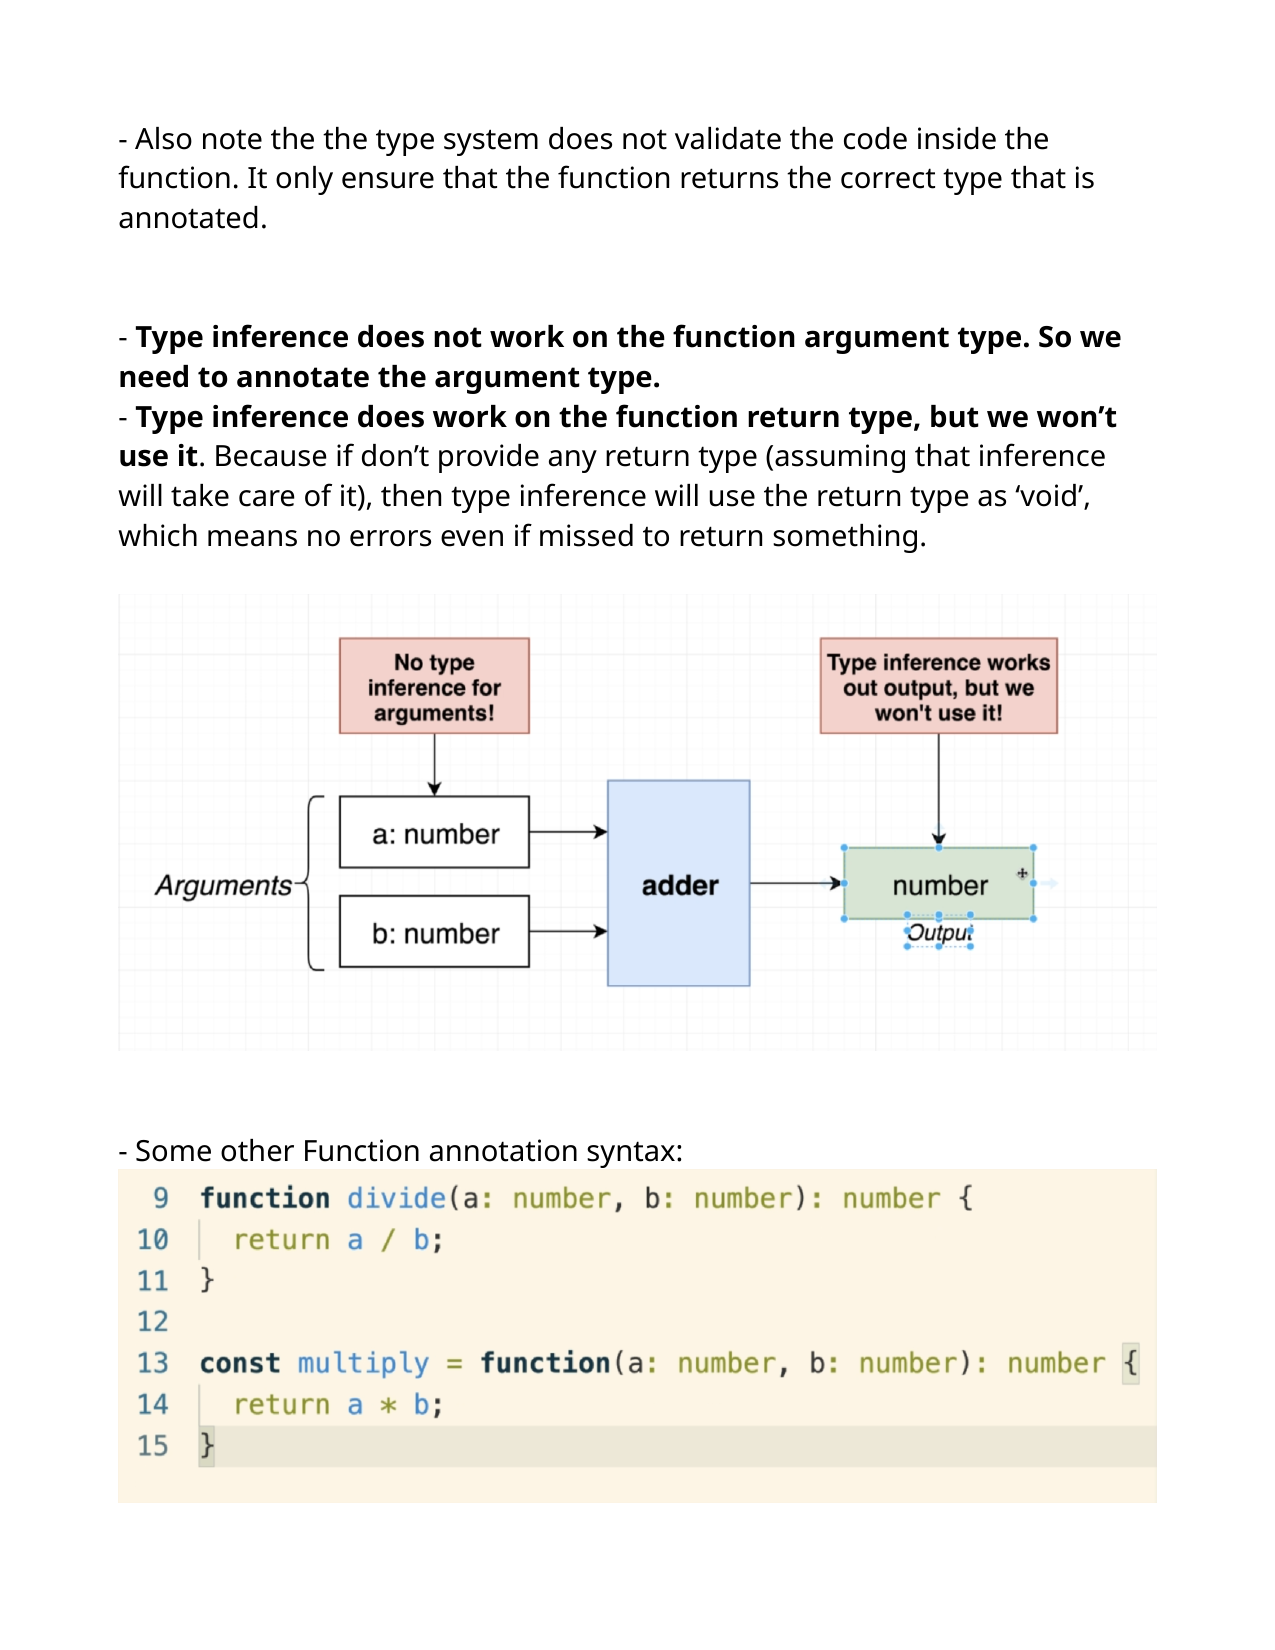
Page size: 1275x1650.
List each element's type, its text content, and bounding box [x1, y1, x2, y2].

text - Also note the the type system does not validate the code inside the function. It only ensure that the function returns the correct type that is annotated. [118, 118, 1157, 237]
text - Type inference does work on the function return type, but we won’t use it. Because if don’t provide any return type (assuming that inference will take care of it), then type inference will use the return type as ‘void’, which means no errors even if missed to return something. [118, 396, 1157, 555]
picture [118, 594, 1157, 1051]
text - Some other Function annotation syntax: [118, 1130, 1157, 1169]
picture [118, 1169, 1157, 1503]
text - Type inference does not work on the function argument type. So we need to annotate the argument type. [118, 317, 1157, 396]
